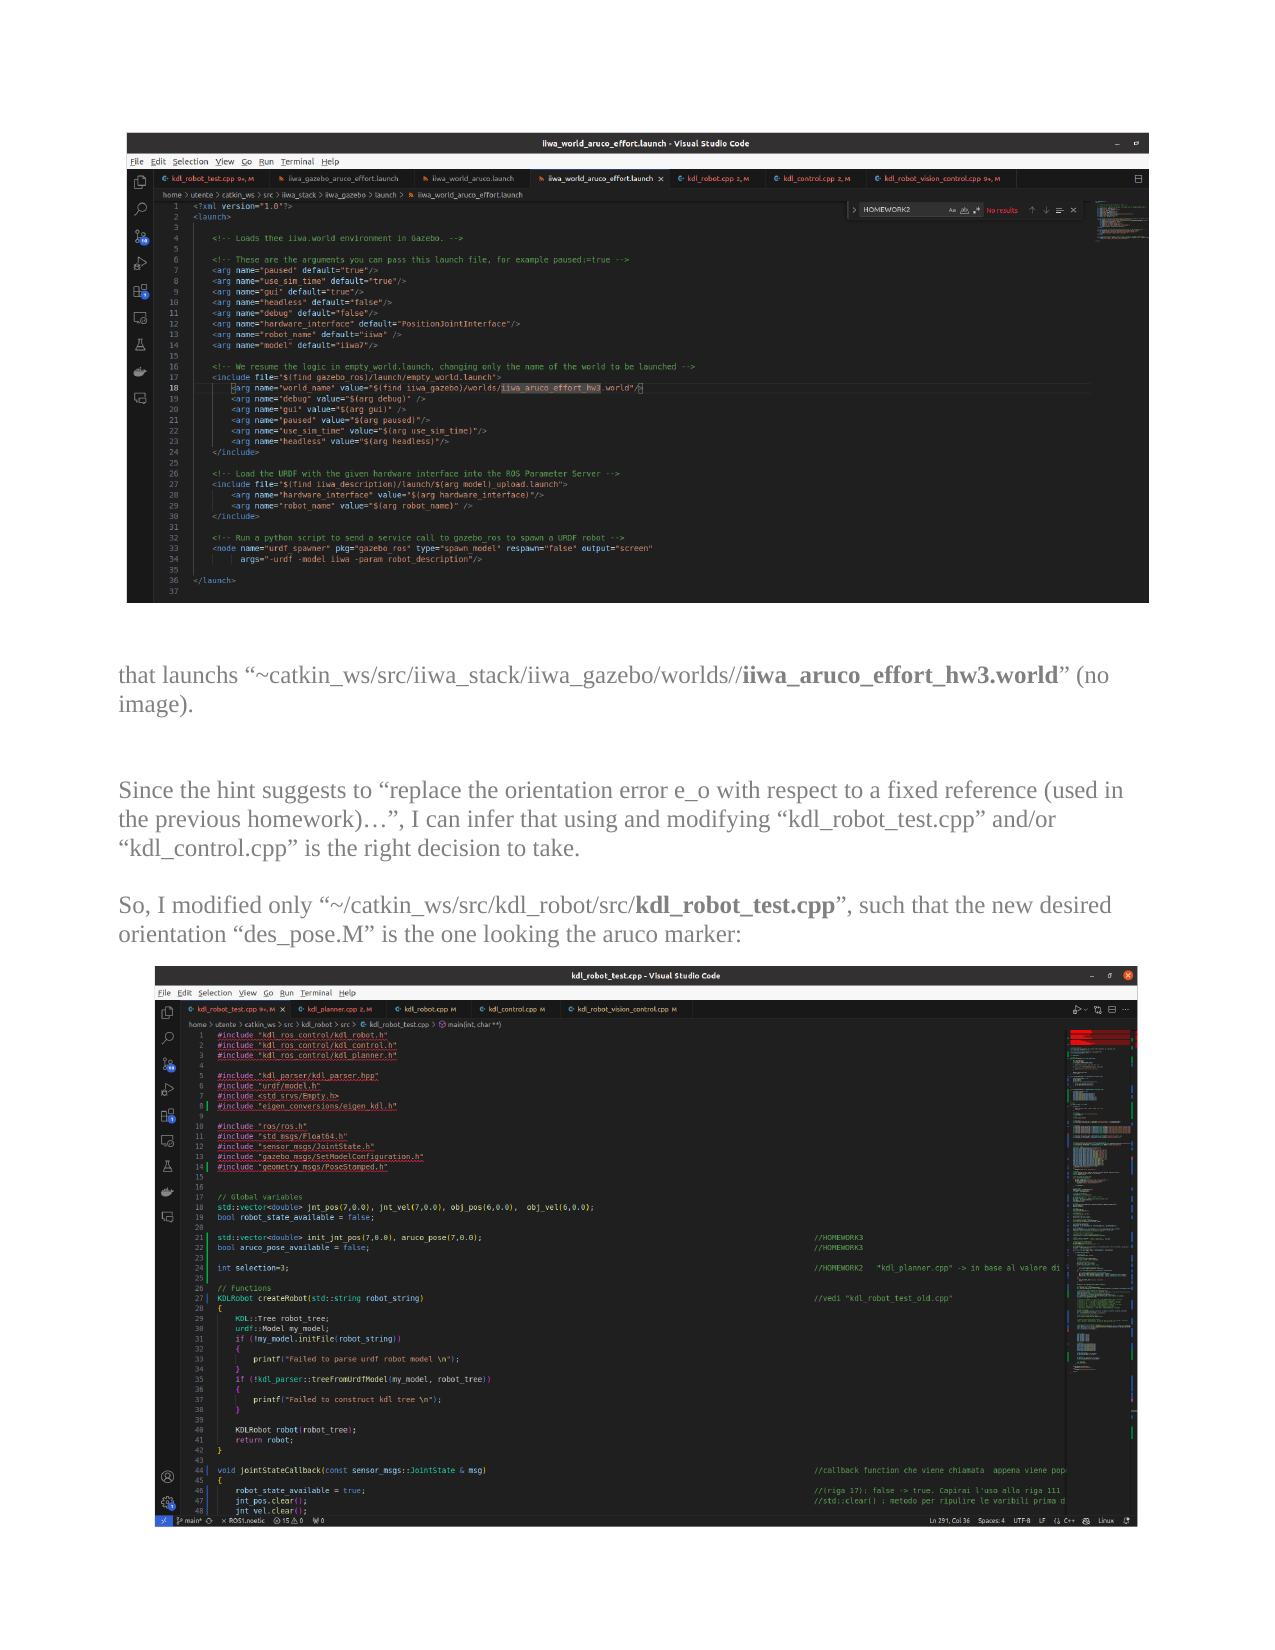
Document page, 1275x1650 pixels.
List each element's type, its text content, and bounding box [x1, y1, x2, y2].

picture [126, 132, 1149, 603]
text Since the hint suggests to “replace the orientation error e_o with respect to a fixed reference (used in the previous homework)…”, I can infer that using and modifying “kdl_robot_test.cpp” and/or “kdl_control.cpp” is the right decision to take. [118, 776, 1157, 862]
text that launchs “~catkin_ws/src/iiwa_stack/iiwa_gazebo/worlds//iiwa_aruco_effort_hw3.world” (no image). [118, 661, 1157, 718]
text So, I modified only “~/catkin_ws/src/kdl_robot/src/kdl_robot_test.cpp”, such that the new desired orientation “des_pose.M” is the one looking the aruco marker: [118, 891, 1157, 948]
picture [154, 966, 1138, 1527]
